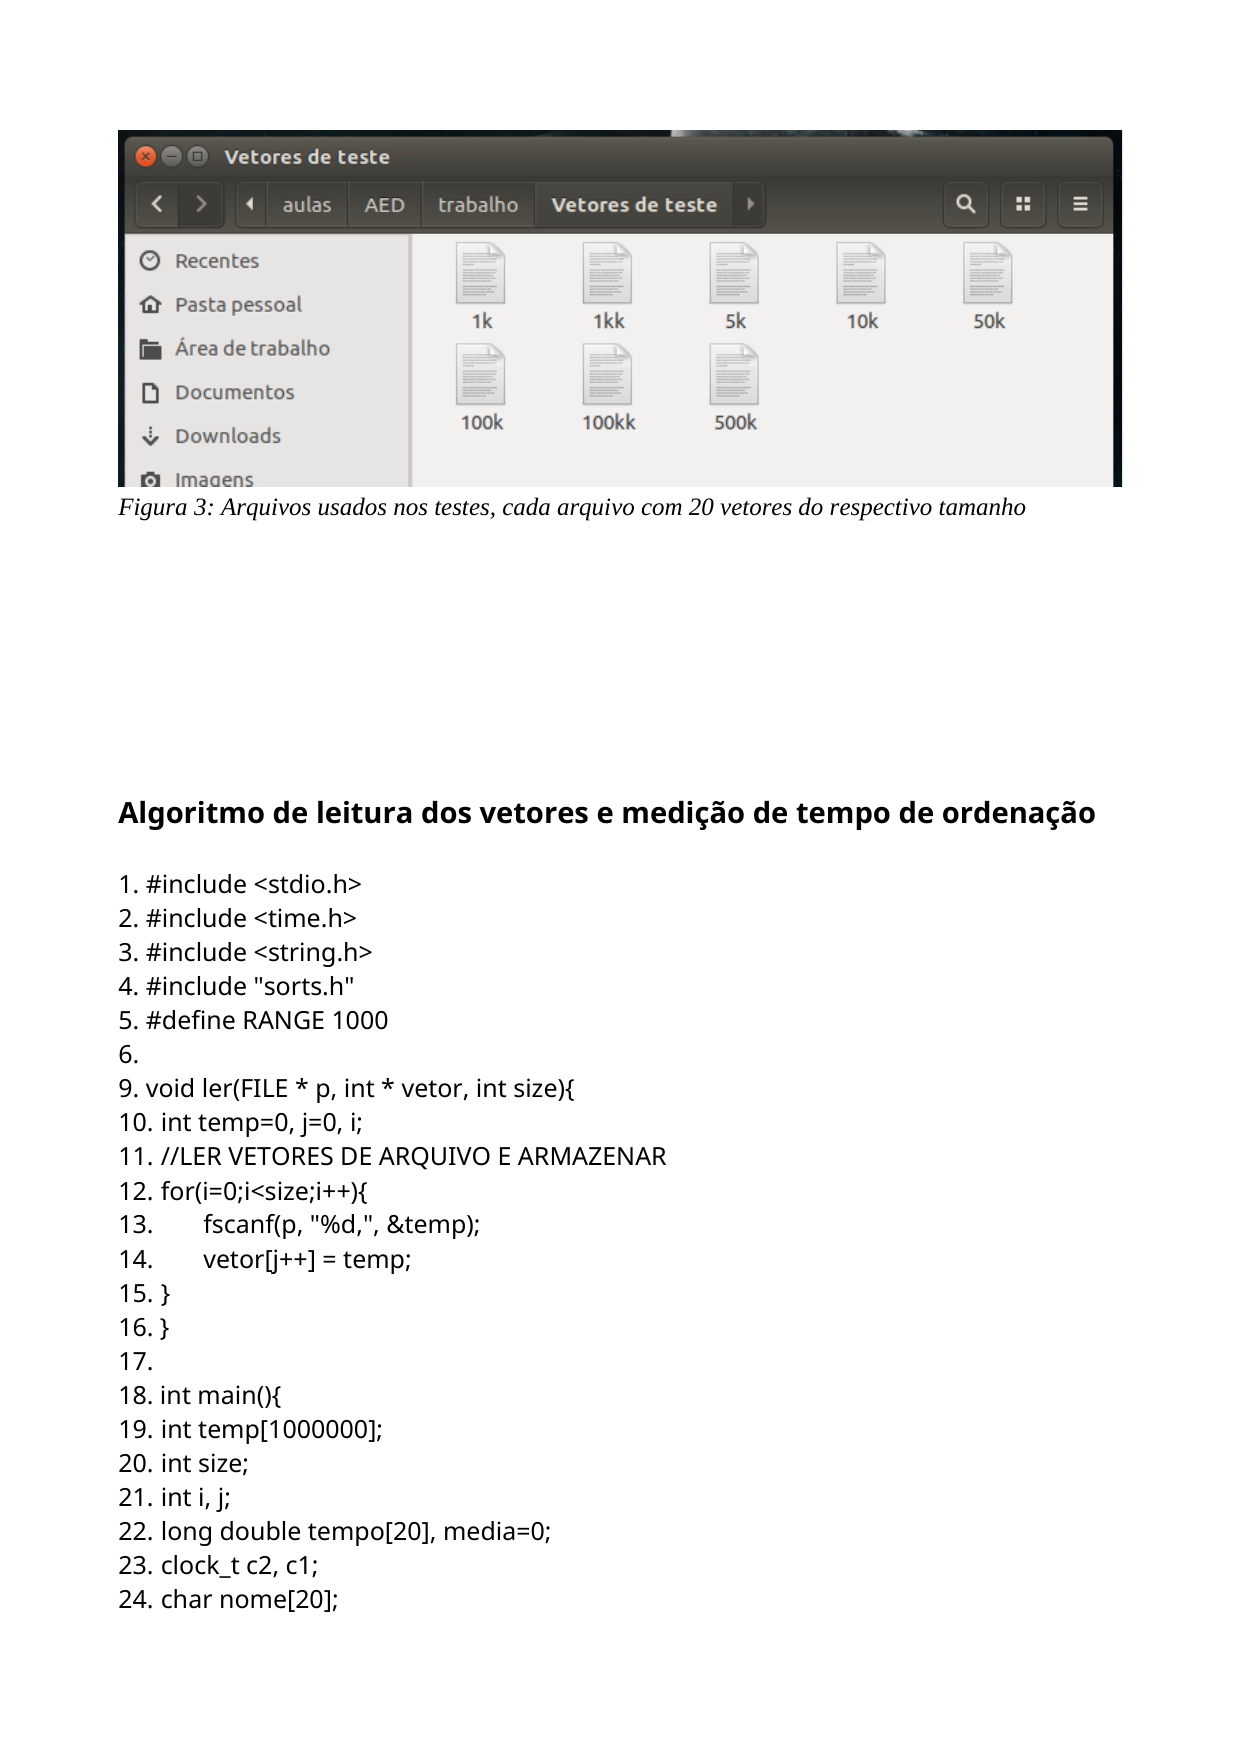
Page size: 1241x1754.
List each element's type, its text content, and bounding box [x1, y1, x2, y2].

picture [118, 130, 1123, 487]
text Figura 3: Arquivos usados nos testes, cada arquivo com 20 vetores do respectivo tamanho [118, 487, 1122, 520]
text 11. //LER VETORES DE ARQUIVO E ARMAZENAR [118, 1139, 1122, 1173]
text 12. for(i=0;i<size;i++){ [118, 1173, 1122, 1207]
text 10. int temp=0, j=0, i; [118, 1105, 1122, 1139]
text 21. int i, j; [118, 1480, 1122, 1514]
text 24. char nome[20]; [118, 1582, 1122, 1616]
text 20. int size; [118, 1446, 1122, 1480]
text 4. #include "sorts.h" [118, 969, 1122, 1003]
text 5. #define RANGE 1000 [118, 1003, 1122, 1037]
text 22. long double tempo[20], media=0; [118, 1514, 1122, 1548]
text 18. int main(){ [118, 1377, 1122, 1412]
text 17. [118, 1343, 1122, 1377]
text 15. } [118, 1275, 1122, 1309]
text 9. void ler(FILE * p, int * vetor, int size){ [118, 1071, 1122, 1105]
text 6. [118, 1037, 1122, 1071]
text Algoritmo de leitura dos vetores e medição de tempo de ordenação [118, 793, 1122, 832]
text 14. vetor[j++] = temp; [118, 1241, 1122, 1275]
text 23. clock_t c2, c1; [118, 1548, 1122, 1582]
text 13. fscanf(p, "%d,", &temp); [118, 1207, 1122, 1241]
text 1. #include <stdio.h> [118, 867, 1122, 901]
text 2. #include <time.h> [118, 901, 1122, 935]
text 3. #include <string.h> [118, 935, 1122, 969]
text 16. } [118, 1309, 1122, 1343]
text 19. int temp[1000000]; [118, 1412, 1122, 1446]
